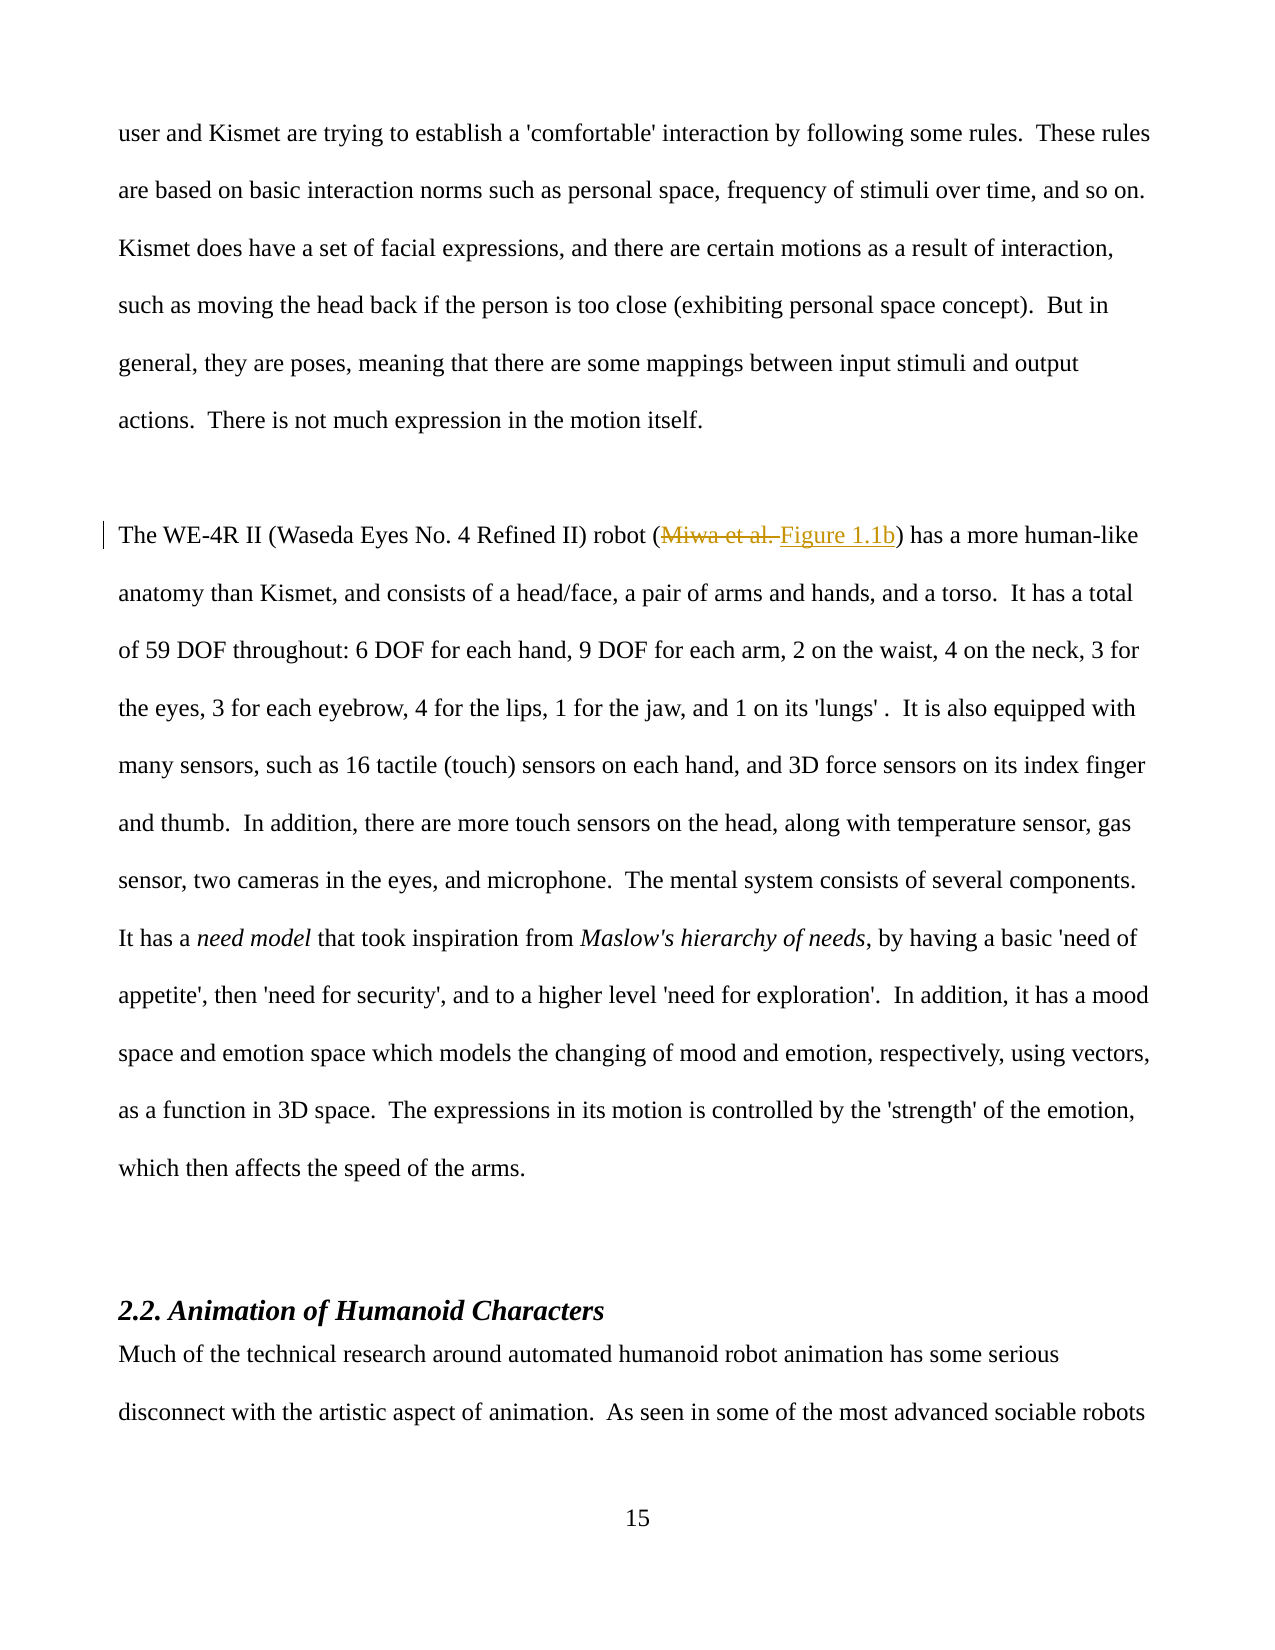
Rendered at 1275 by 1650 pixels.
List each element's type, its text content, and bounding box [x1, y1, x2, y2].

text The WE-4R II (Waseda Eyes No. 4 Refined II) robot (Figure 1.1b) has a more human-like anatomy than Kismet, and consists of a head/face, a pair of arms and hands, and a torso. It has a total of 59 DOF throughout: 6 DOF for each hand, 9 DOF for each arm, 2 on the waist, 4 on the neck, 3 for the eyes, 3 for each eyebrow, 4 for the lips, 1 for the jaw, and 1 on its 'lungs' . It is also equipped with many sensors, such as 16 tactile (touch) sensors on each hand, and 3D force sensors on its index finger and thumb. In addition, there are more touch sensors on the head, along with temperature sensor, gas sensor, two cameras in the eyes, and microphone. The mental system consists of several components. It has a need model that took inspiration from Maslow's hierarchy of needs, by having a basic 'need of appetite', then 'need for security', and to a higher level 'need for exploration'. In addition, it has a mood space and emotion space which models the changing of mood and emotion, respectively, using vectors, as a function in 3D space. The expressions in its motion is controlled by the 'strength' of the emotion, which then affects the speed of the arms. [118, 521, 1157, 1182]
text user and Kismet are trying to establish a 'comfortable' interaction by following some rules. These rules are based on basic interaction norms such as personal space, frequency of stimuli over time, and so on. Kismet does have a set of facial expressions, and there are certain motions as a result of interaction, such as moving the head back if the person is too close (exhibiting personal space concept). But in general, they are poses, meaning that there are some mappings between input stimuli and output actions. There is not much expression in the motion itself. [118, 118, 1157, 434]
subtitle 2.2. Animation of Humanoid Characters [118, 1293, 1157, 1327]
text Much of the technical research around automated humanoid robot animation has some serious disconnect with the artistic aspect of animation. As seen in some of the most advanced sociable robots [118, 1339, 1157, 1425]
